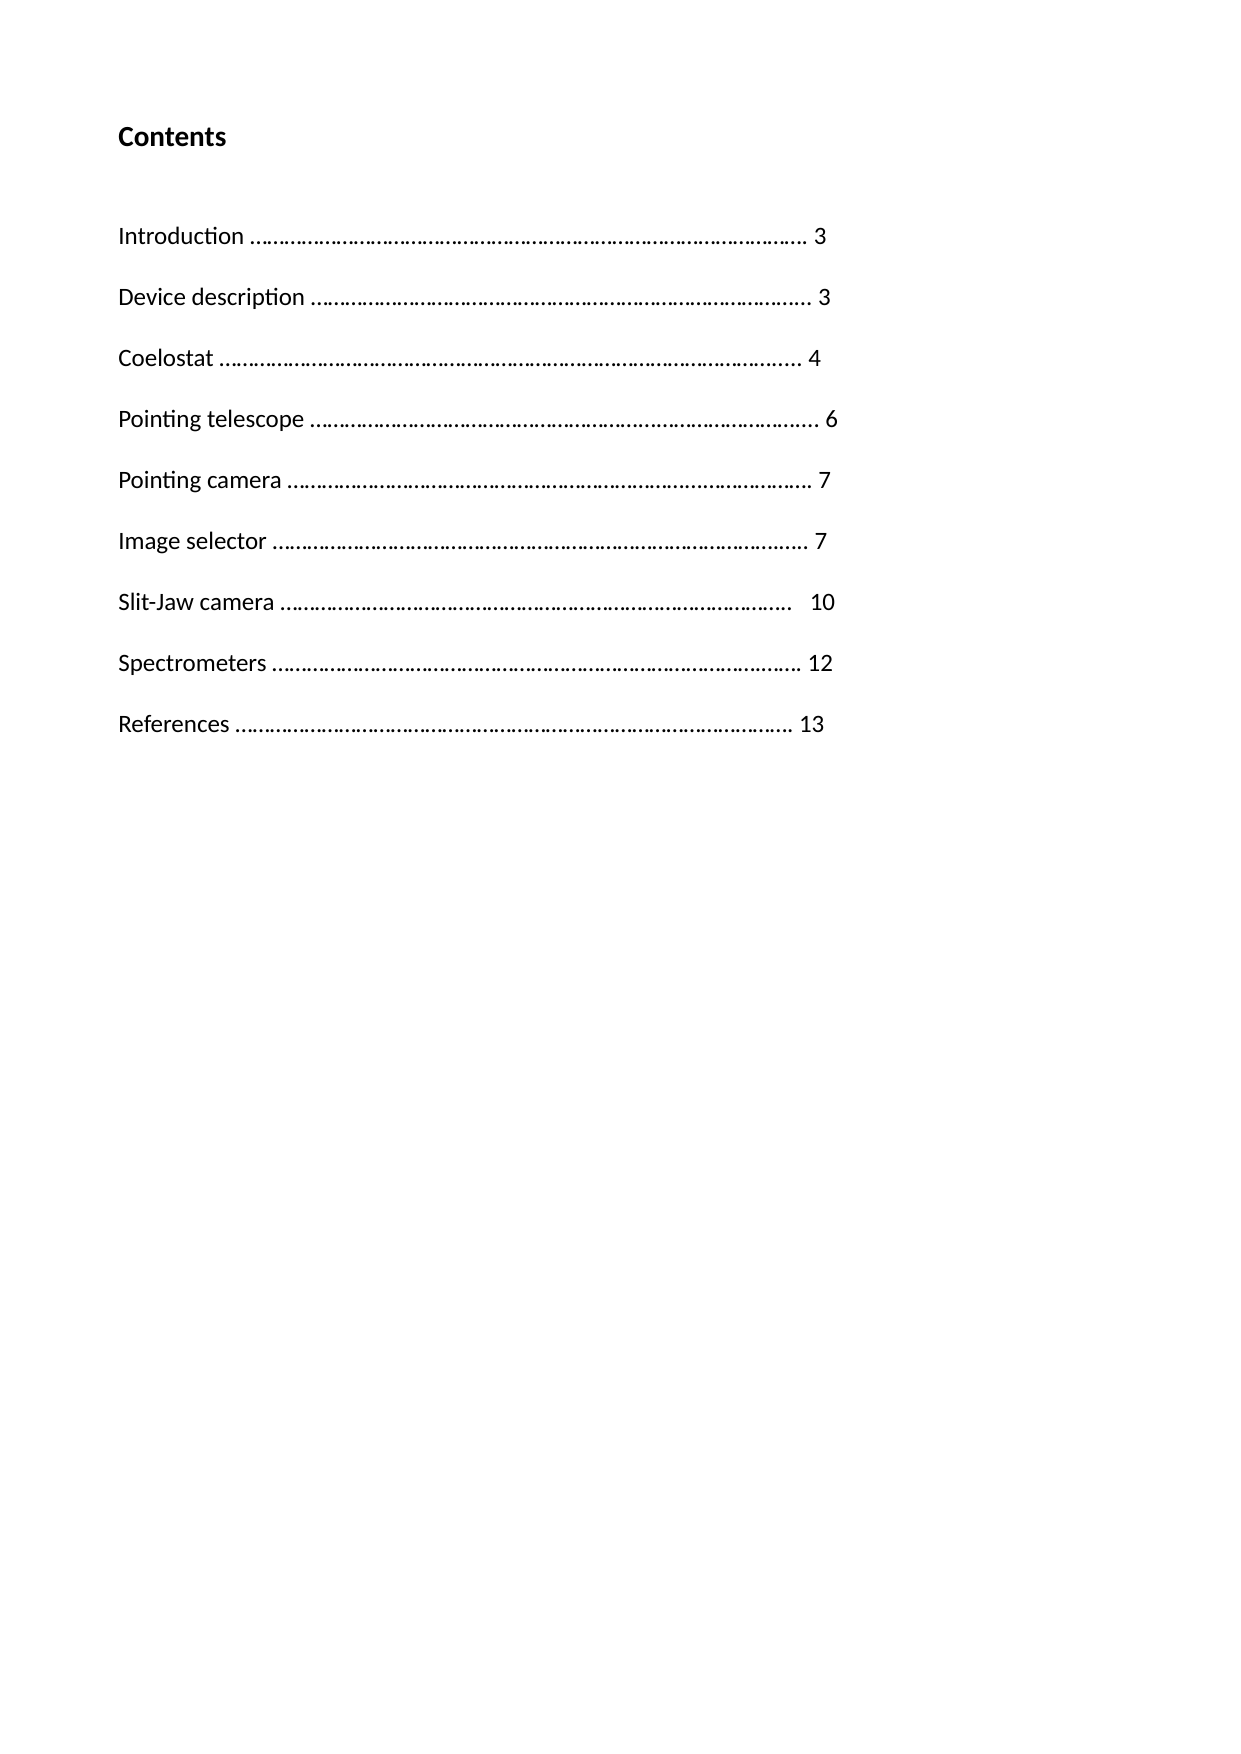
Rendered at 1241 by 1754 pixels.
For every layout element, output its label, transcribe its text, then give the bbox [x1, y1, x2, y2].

text Device description …………………………………………………………………………... 3 [118, 281, 1122, 311]
text Introduction ……………………………………………………………………………………. 3 [118, 220, 1122, 250]
text Pointing camera ……………………………………………………………...………………. 7 [118, 464, 1122, 494]
text Pointing telescope …………………………………………………...…………………….... 6 [118, 403, 1122, 433]
text References ……………………………………………………………………………………. 13 [118, 708, 1122, 739]
text Slit-Jaw camera …………………………………………………………………………….. 10 [118, 586, 1122, 617]
text Image selector …………………………………………………………………………….….. 7 [118, 525, 1122, 556]
text Spectrometers ………………………………………………………………………….……. 12 [118, 647, 1122, 678]
text Coelostat ……………………………………………………………………………………..... 4 [118, 342, 1122, 372]
text Contents [118, 118, 1122, 154]
